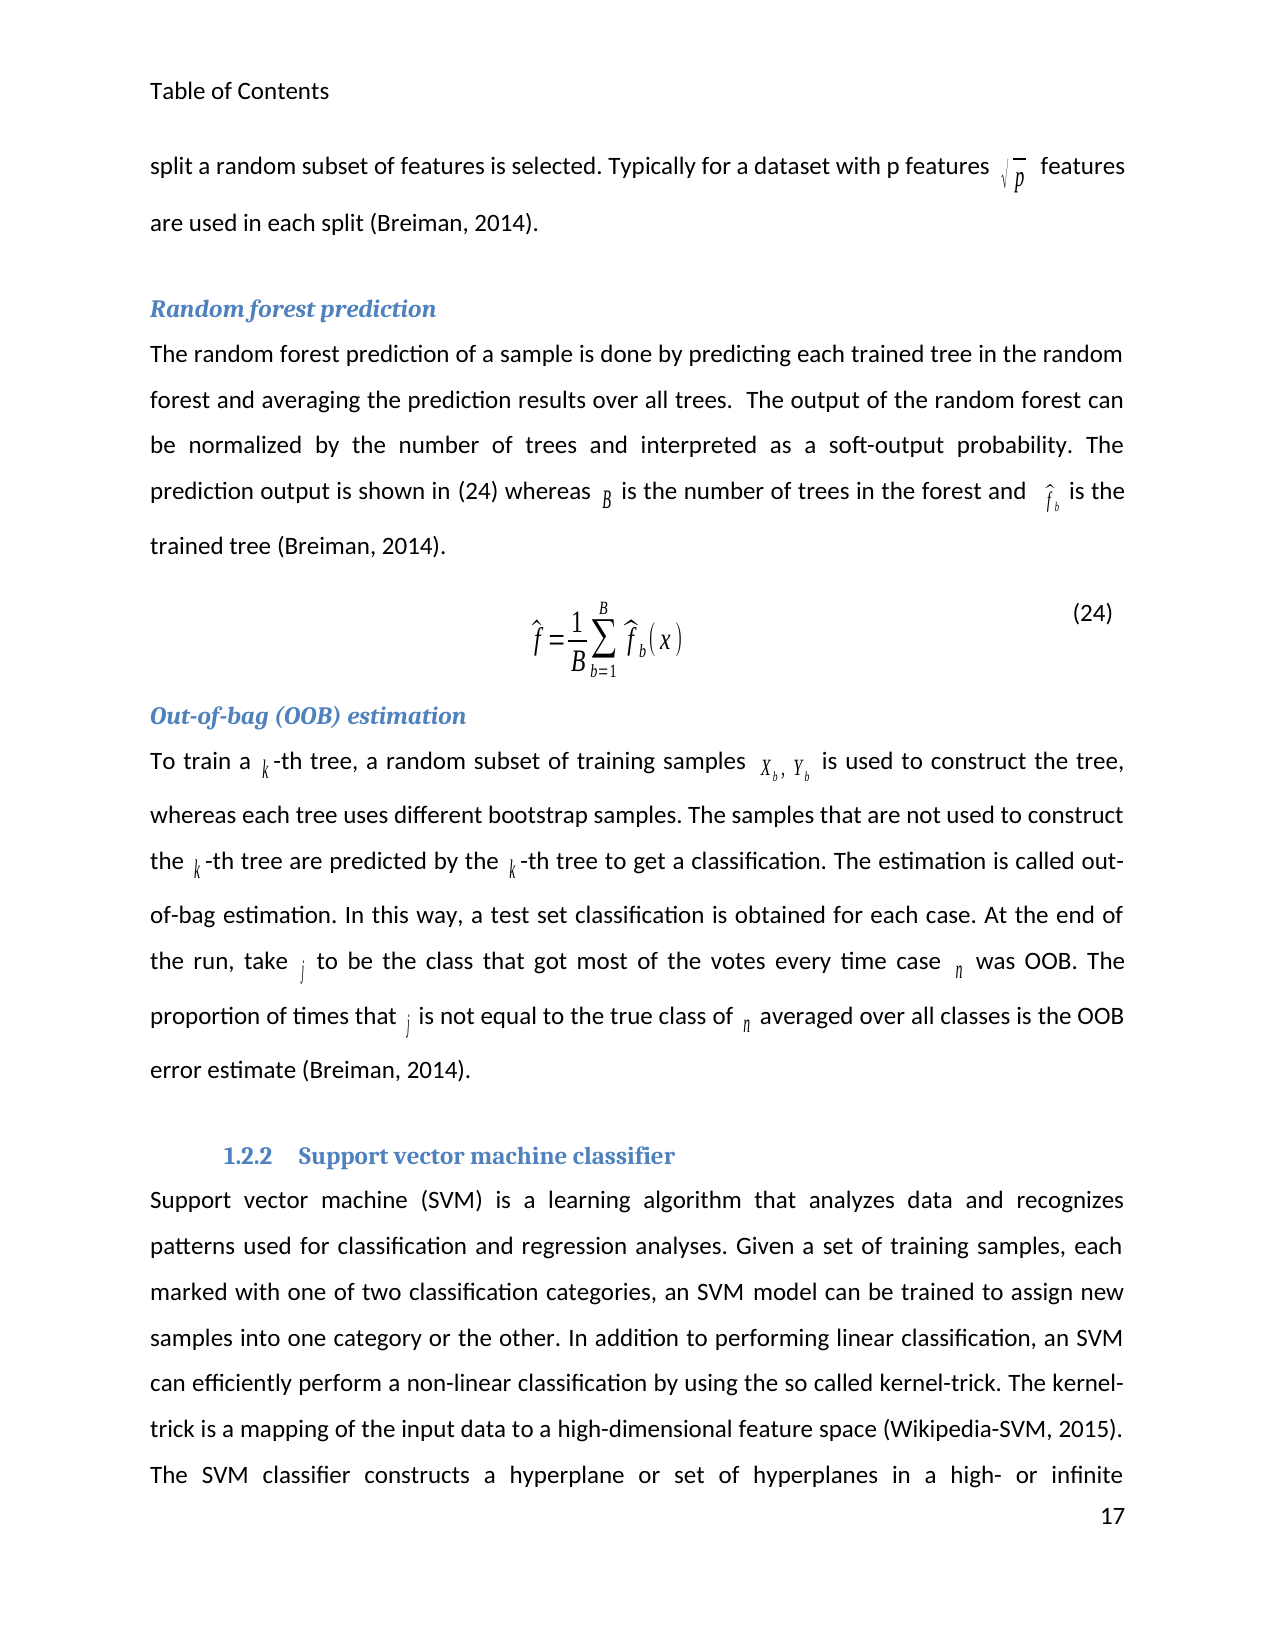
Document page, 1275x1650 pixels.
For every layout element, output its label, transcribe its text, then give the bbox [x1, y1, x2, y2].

text The random forest prediction of a sample is done by predicting each trained tree in the random forest and averaging the prediction results over all trees. The output of the random forest can be normalized by the number of trees and interpreted as a soft-output probability. The prediction output is shown in (24) whereas is the number of trees in the forest and is the trained tree (Breiman, 2014). [150, 338, 1125, 561]
table_header (24) [1061, 597, 1147, 681]
subtitle Random forest prediction [150, 295, 1125, 324]
text Support vector machine (SVM) is a learning algorithm that analyzes data and recognizes patterns used for classification and regression analyses. Given a set of training samples, each marked with one of two classification categories, an SVM model can be trained to assign new samples into one category or the other. In addition to performing linear classification, an SVM can efficiently perform a non-linear classification by using the so called kernel-trick. The kernel-trick is a mapping of the input data to a high-dimensional feature space (Wikipedia-SVM, 2015). The SVM classifier constructs a hyperplane or set of hyperplanes in a high- or infinite [150, 1185, 1125, 1489]
text Given a training set with response, bagging repeatedly selects bootstrap samples of the training set and fits trees to the samples. For each tree in the random forest classifier, training subsets (bootstrap samples) from the training set are randomly selected and train the bagging trees on and. The optimal number of trees in the random forest depends on the size and structure of the data. In general a few hundred to several thousand trees are used whereas the generalization error for forests converges to a limit as the number of trees becomes large (Cutler, 2014). In random forests at each candidate split a random subset of features is selected. Typically for a dataset with p features features are used in each split (Breiman, 2014). [150, 150, 1125, 238]
table_header [150, 597, 1061, 681]
subtitle Out-of-bag (OOB) estimation [150, 702, 1125, 731]
subtitle Support vector machine classifier [224, 1142, 1125, 1170]
text To train a -th tree, a random subset of training samples is used to construct the tree, whereas each tree uses different bootstrap samples. The samples that are not used to construct the -th tree are predicted by the -th tree to get a classification. The estimation is called out-of-bag estimation. In this way, a test set classification is obtained for each case. At the end of the run, take to be the class that got most of the votes every time case was OOB. The proportion of times that is not equal to the true class of averaged over all classes is the OOB error estimate (Breiman, 2014). [150, 745, 1125, 1085]
